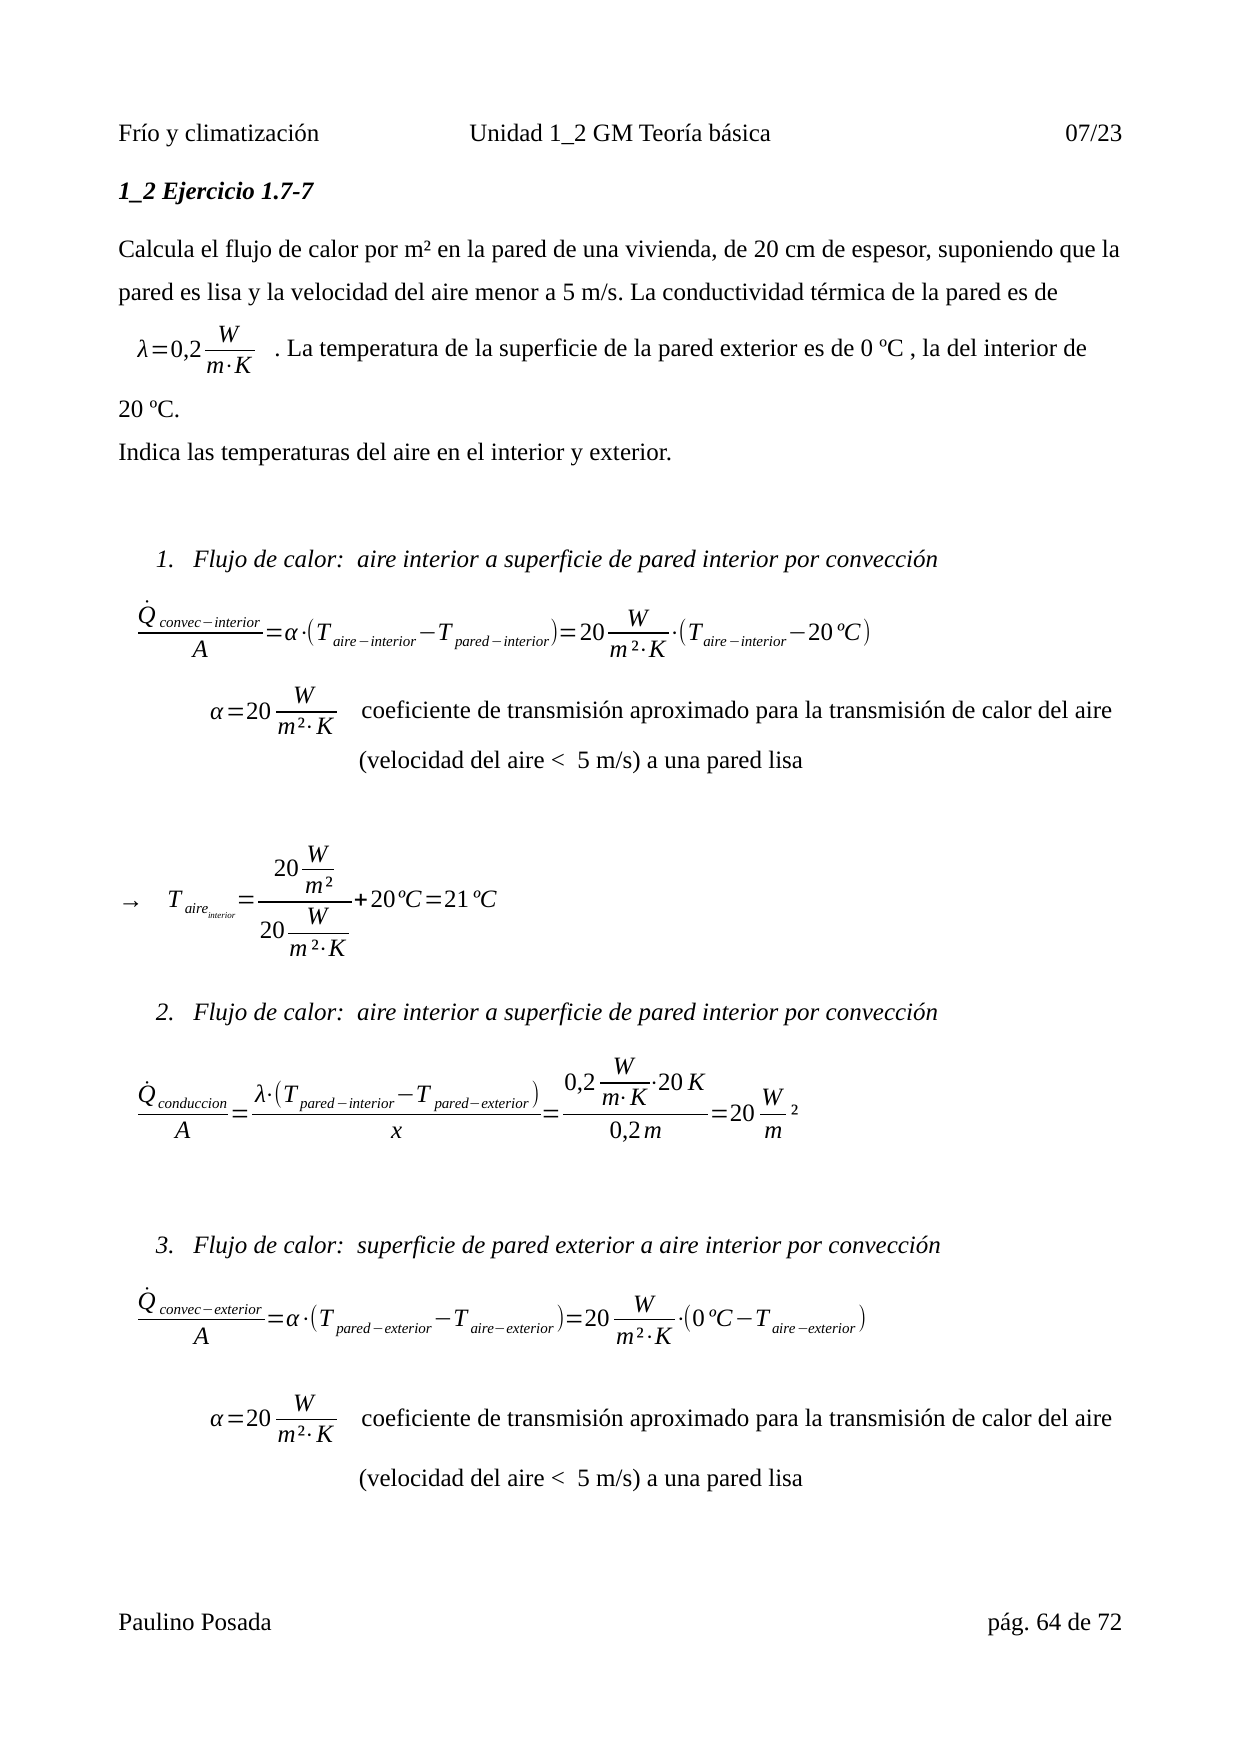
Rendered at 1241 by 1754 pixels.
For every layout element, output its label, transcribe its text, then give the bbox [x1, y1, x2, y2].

text Calcula el flujo de calor por m² en la pared de una vivienda, de 20 cm de espesor, suponiendo que la pared es lisa y la velocidad del aire menor a 5 m/s. La conductividad térmica de la pared es de. La temperatura de la superficie de la pared exterior es de 0 ºC , la del interior de [118, 234, 1122, 379]
text → [118, 840, 1122, 962]
text 1_2 Ejercicio 1.7-7 [118, 176, 1122, 205]
list Flujo de calor: superficie de pared exterior a aire interior por convección [156, 1231, 1122, 1259]
text coeficiente de transmisión aproximado para la transmisión de calor del aire (velocidad del aire < 5 m/s) a una pared lisa [118, 682, 1122, 774]
text coeficiente de transmisión aproximado para la transmisión de calor del aire (velocidad del aire < 5 m/s) a una pared lisa [118, 1389, 1122, 1492]
list Flujo de calor: aire interior a superficie de pared interior por convección [156, 997, 1122, 1026]
text Indica las temperaturas del aire en el interior y exterior. [118, 437, 1122, 466]
list Flujo de calor: aire interior a superficie de pared interior por convección [156, 544, 1122, 573]
text 20 ºC. [118, 394, 1122, 422]
